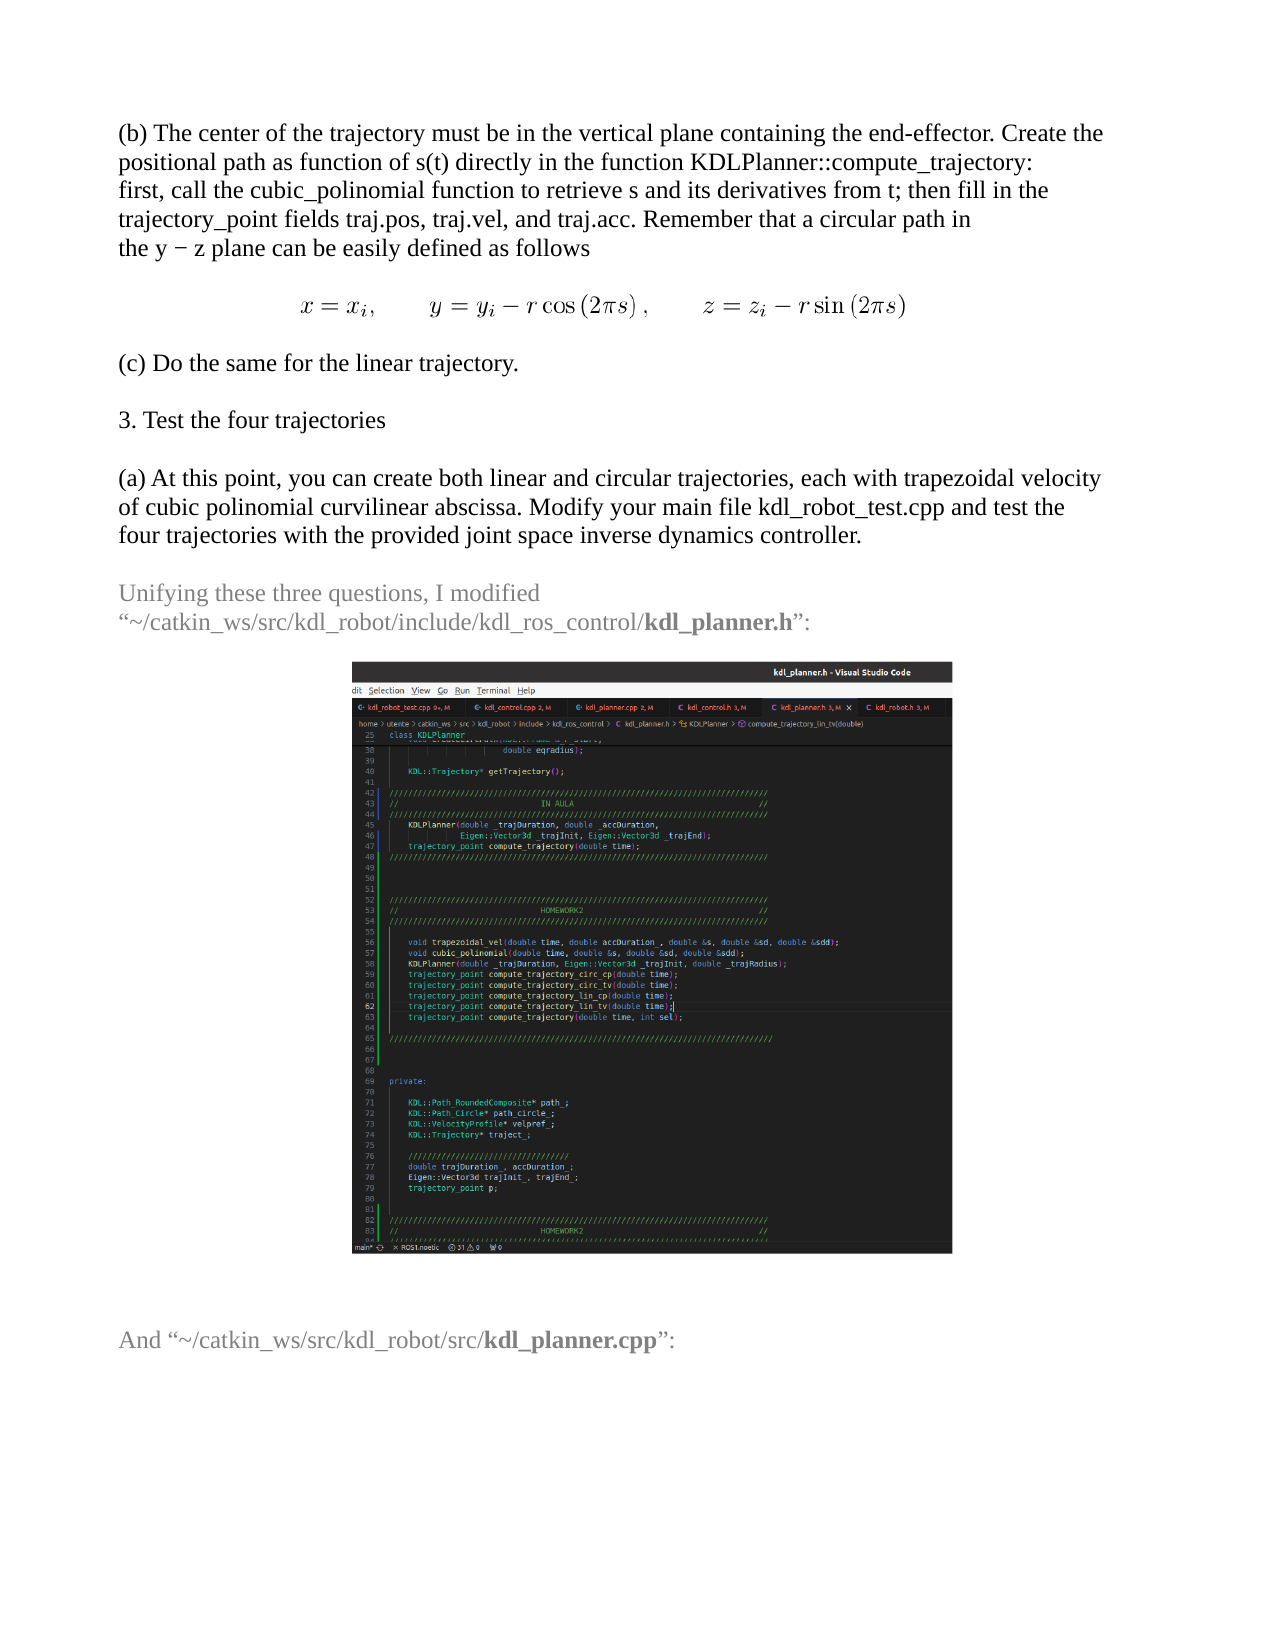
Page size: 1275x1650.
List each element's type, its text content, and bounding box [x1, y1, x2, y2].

text And “~/catkin_ws/src/kdl_robot/src/kdl_planner.cpp”: [118, 1326, 1157, 1354]
text trajectory_point fields traj.pos, traj.vel, and traj.acc. Remember that a circular path in [118, 204, 1157, 233]
text four trajectories with the provided joint space inverse dynamics controller. [118, 521, 1157, 549]
text 3. Test the four trajectories [118, 406, 1157, 434]
text (c) Do the same for the linear trajectory. [118, 348, 1157, 377]
text of cubic polinomial curvilinear abscissa. Modify your main file kdl_robot_test.cpp and test the [118, 492, 1157, 521]
picture [352, 661, 470, 1254]
text the y − z plane can be easily defined as follows [118, 233, 1157, 262]
text positional path as function of s(t) directly in the function KDLPlanner::compute_trajectory: [118, 147, 1157, 176]
picture [559, 291, 1033, 328]
text (b) The center of the trajectory must be in the vertical plane containing the end-effector. Create the [118, 118, 1157, 147]
text Unifying these three questions, I modified “~/catkin_ws/src/kdl_robot/include/kdl_ros_control/kdl_planner.h”: [118, 578, 1157, 636]
text (a) At this point, you can create both linear and circular trajectories, each with trapezoidal velocity [118, 463, 1157, 492]
text first, call the cubic_polinomial function to retrieve s and its derivatives from t; then fill in the [118, 176, 1157, 204]
